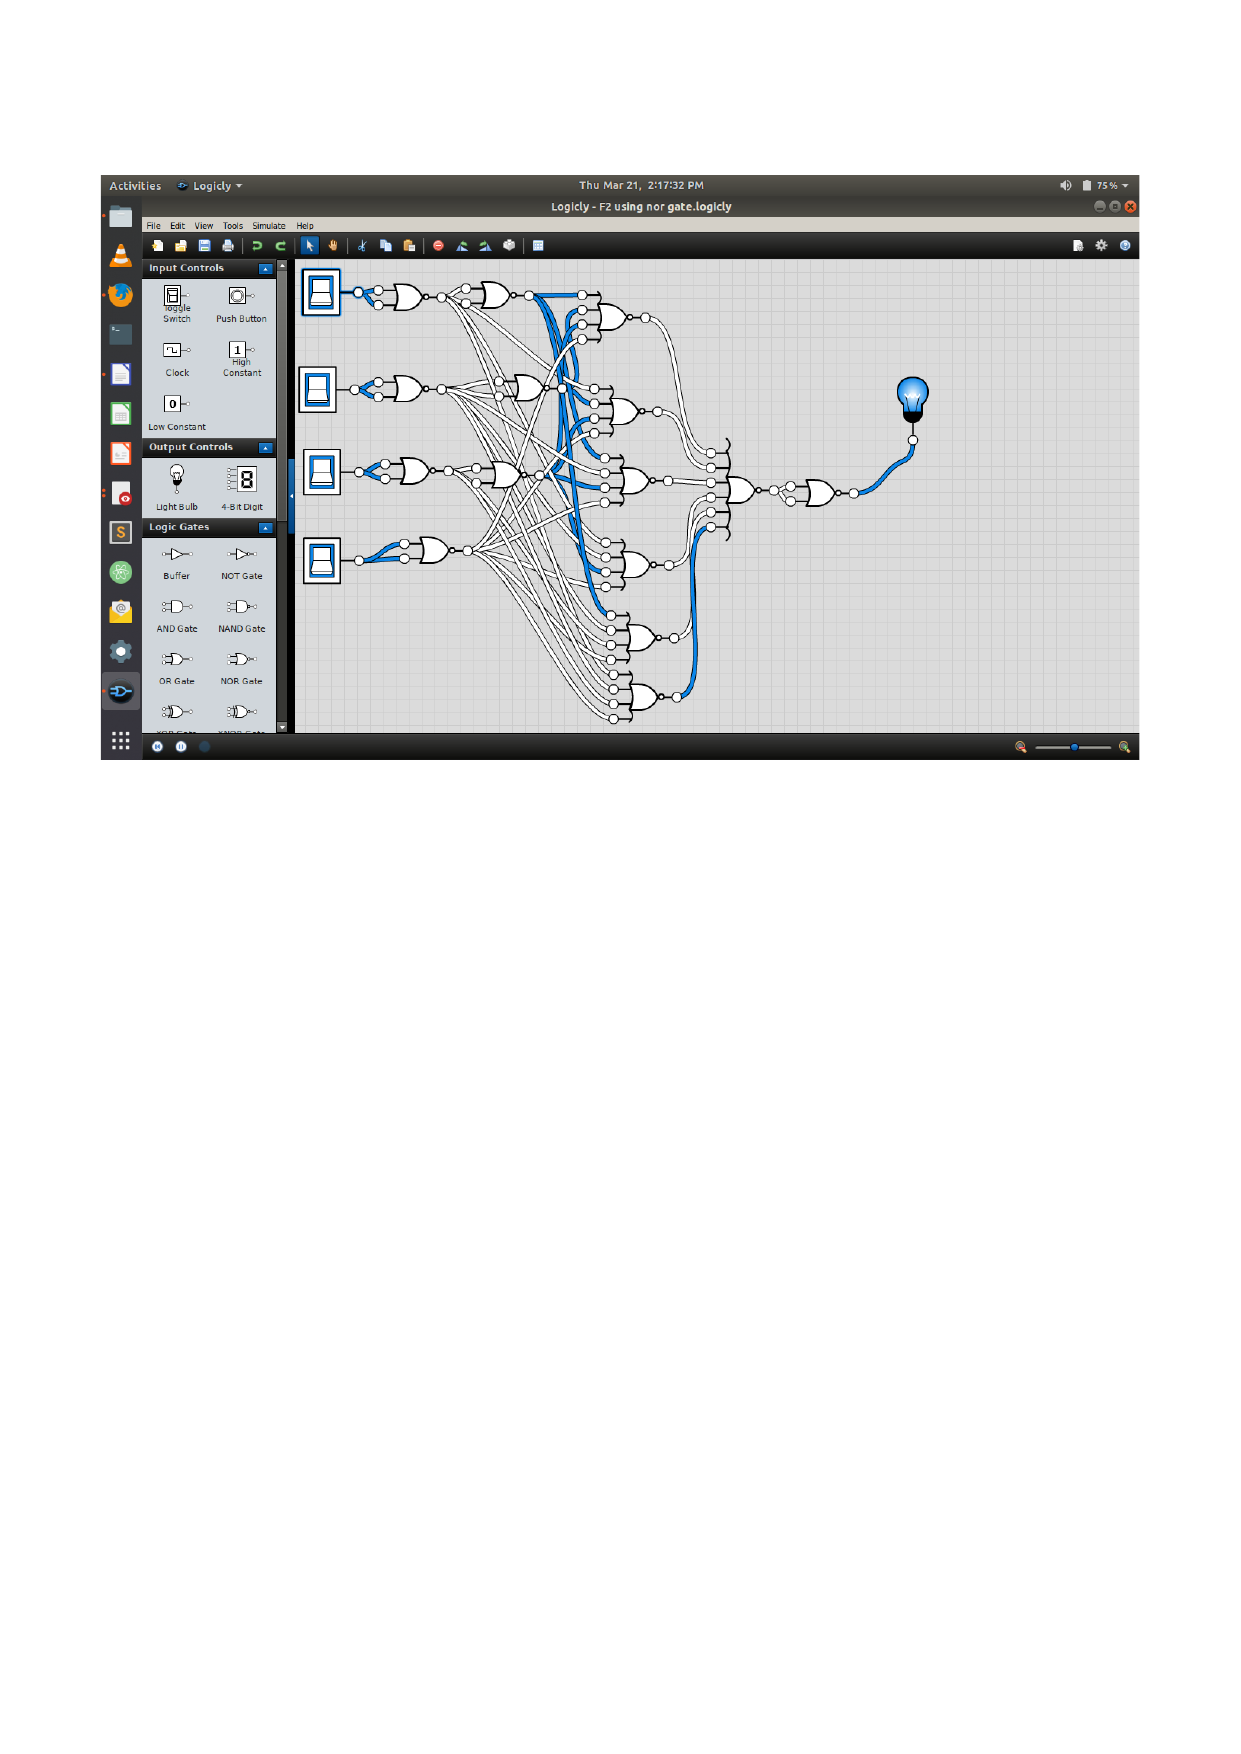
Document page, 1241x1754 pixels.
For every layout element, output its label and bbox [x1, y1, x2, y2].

picture [100, 175, 1140, 760]
